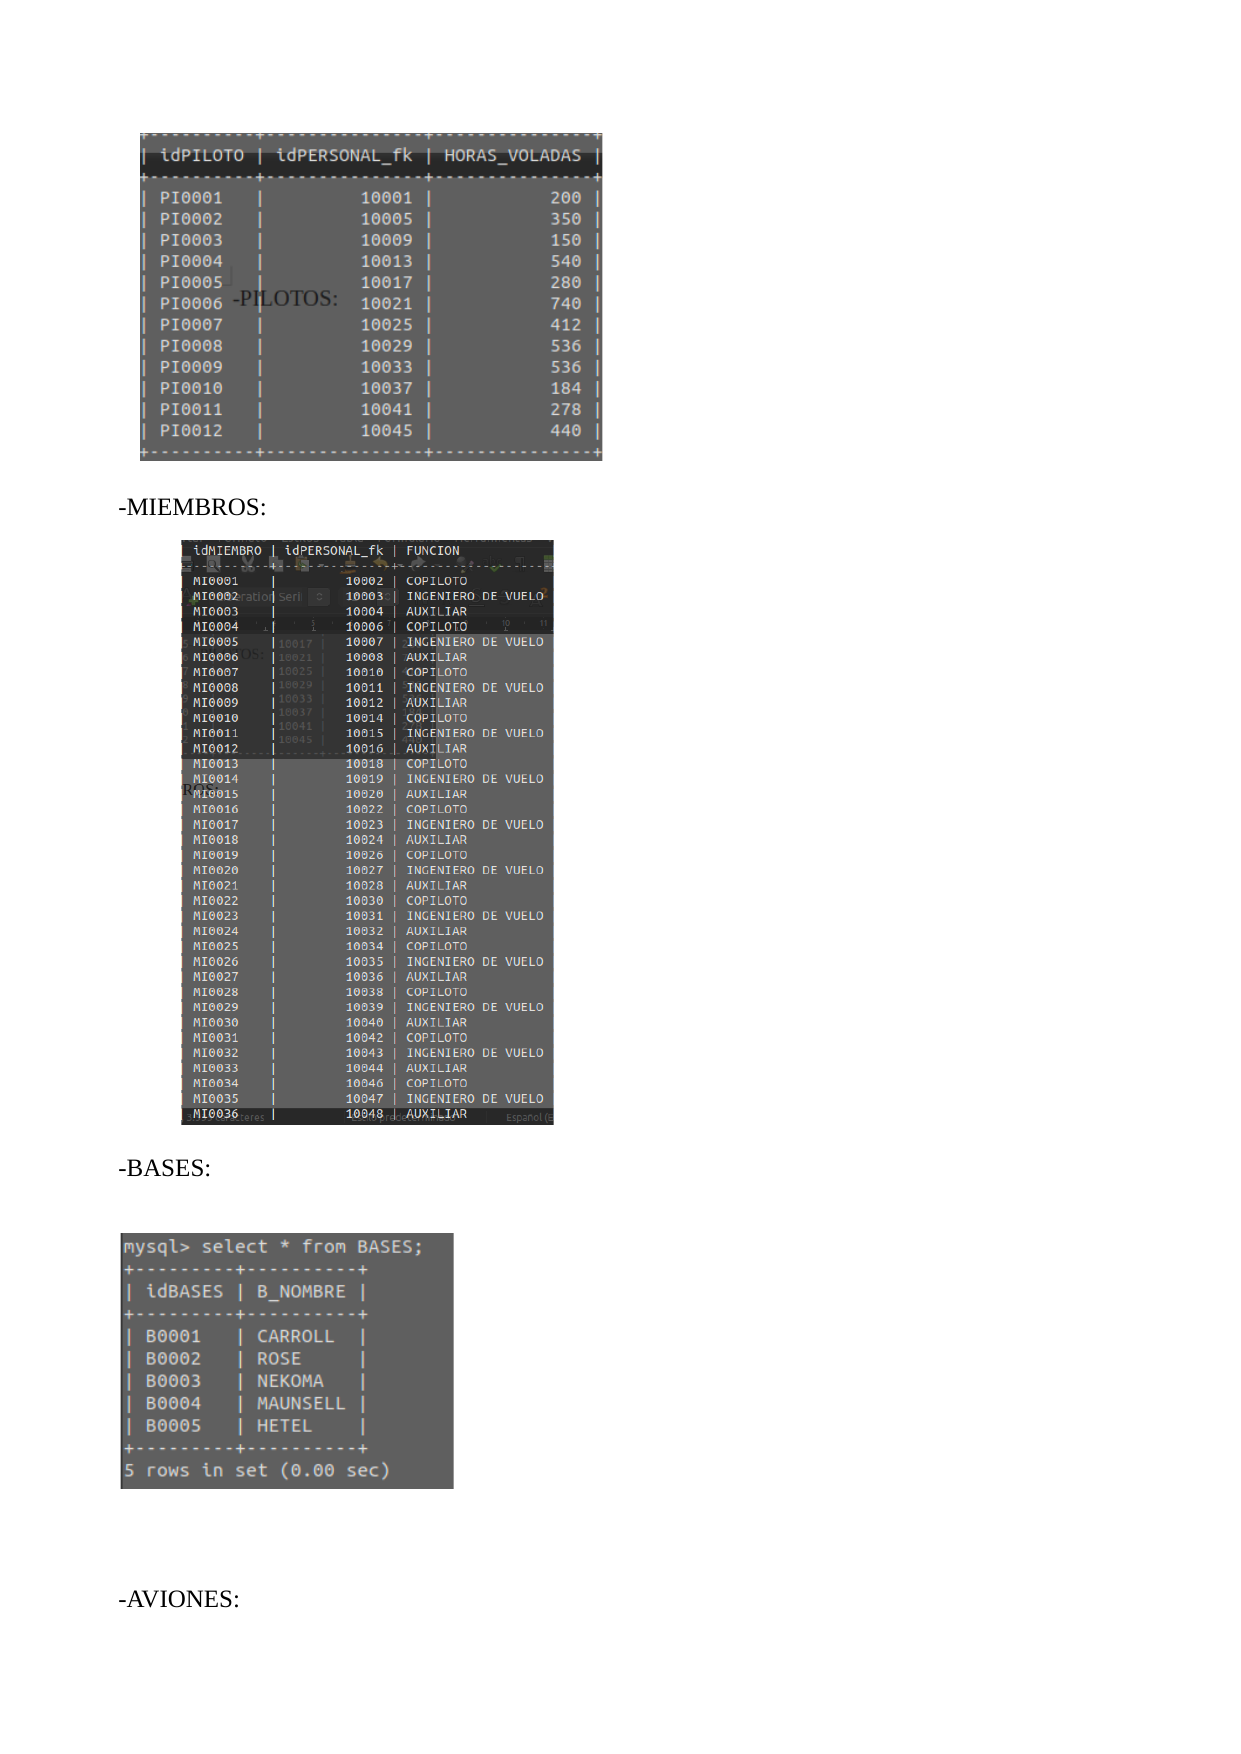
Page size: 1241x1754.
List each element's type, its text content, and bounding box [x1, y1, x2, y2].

picture [140, 133, 603, 461]
picture [120, 1233, 454, 1489]
text -MIEMBROS: [118, 492, 1122, 521]
text -BASES: [118, 1153, 1122, 1182]
text -AVIONES: [118, 1584, 1122, 1613]
picture [181, 540, 554, 1125]
